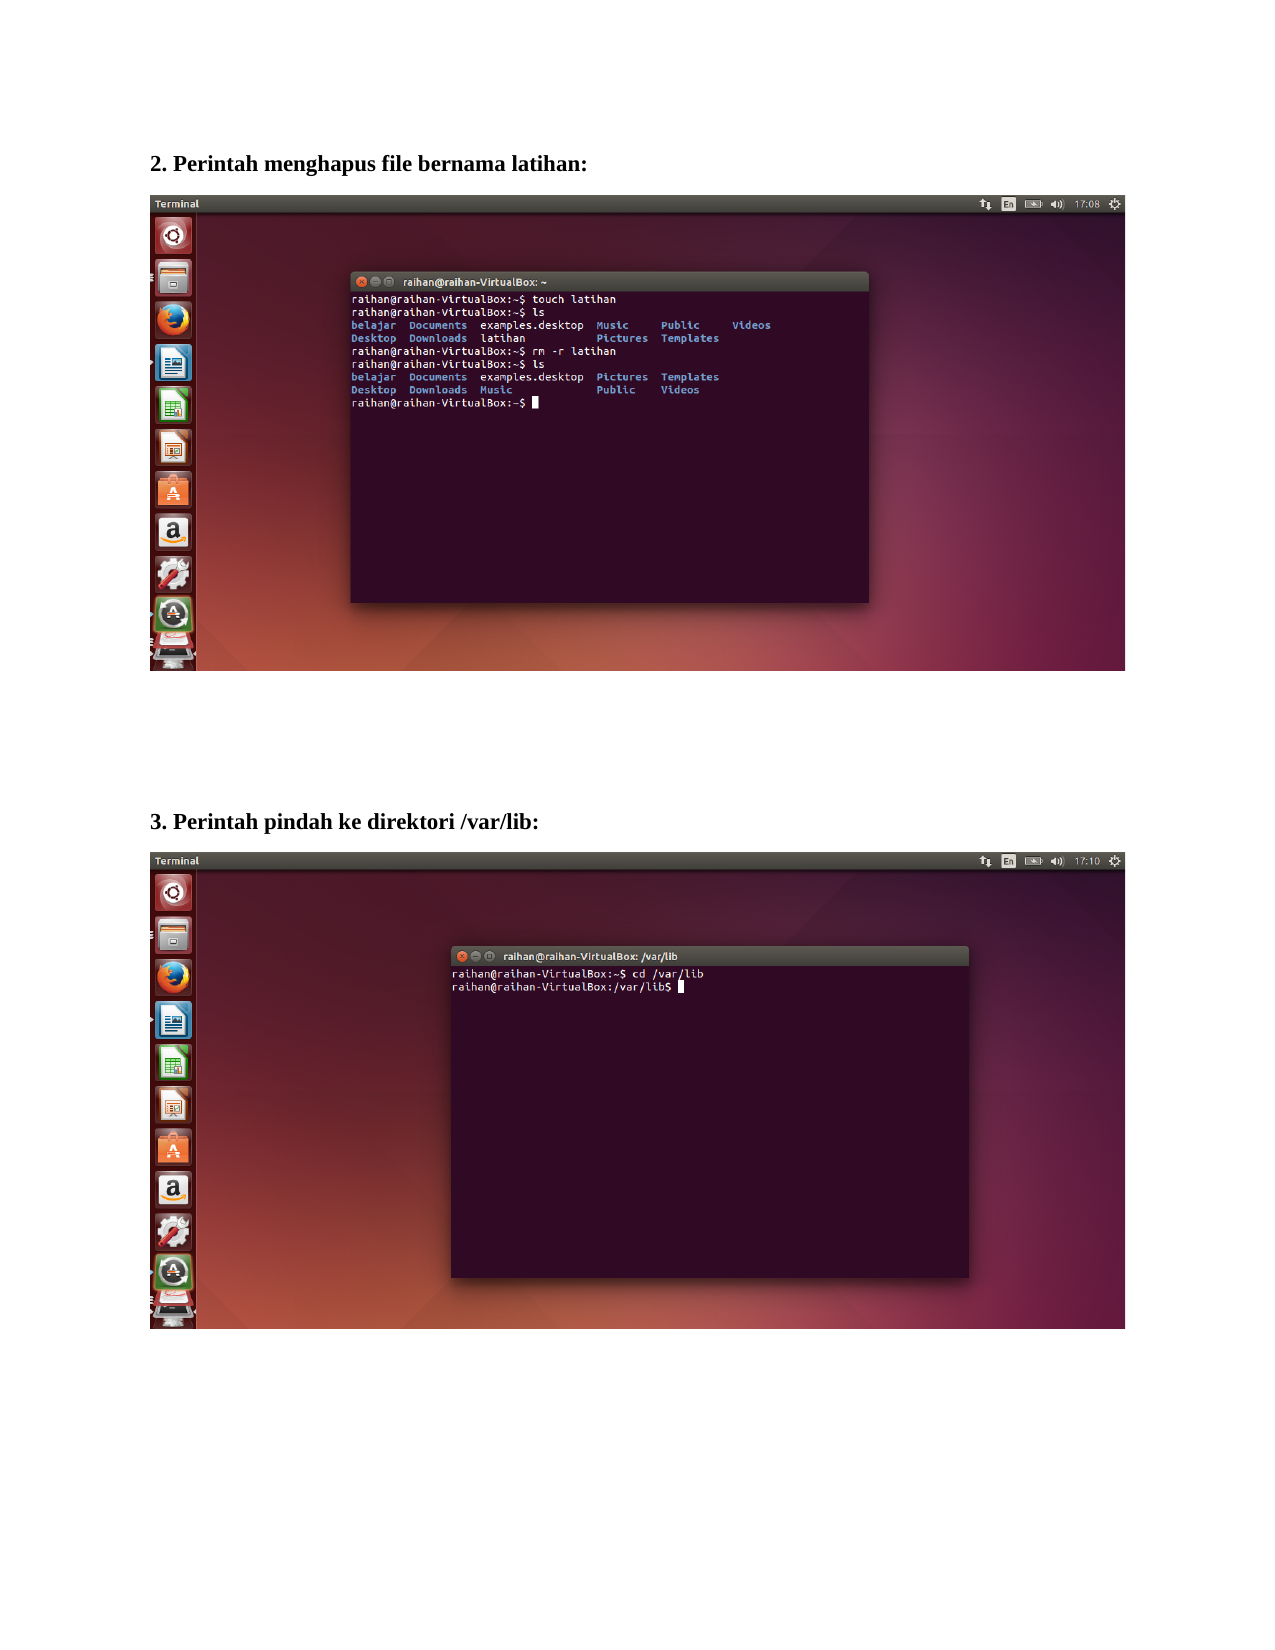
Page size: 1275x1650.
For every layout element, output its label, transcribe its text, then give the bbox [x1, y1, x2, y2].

text 3. Perintah pindah ke direktori /var/lib: [150, 808, 1125, 834]
text 2. Perintah menghapus file bernama latihan: [150, 150, 1125, 176]
picture [150, 852, 1125, 1329]
picture [150, 195, 1125, 671]
